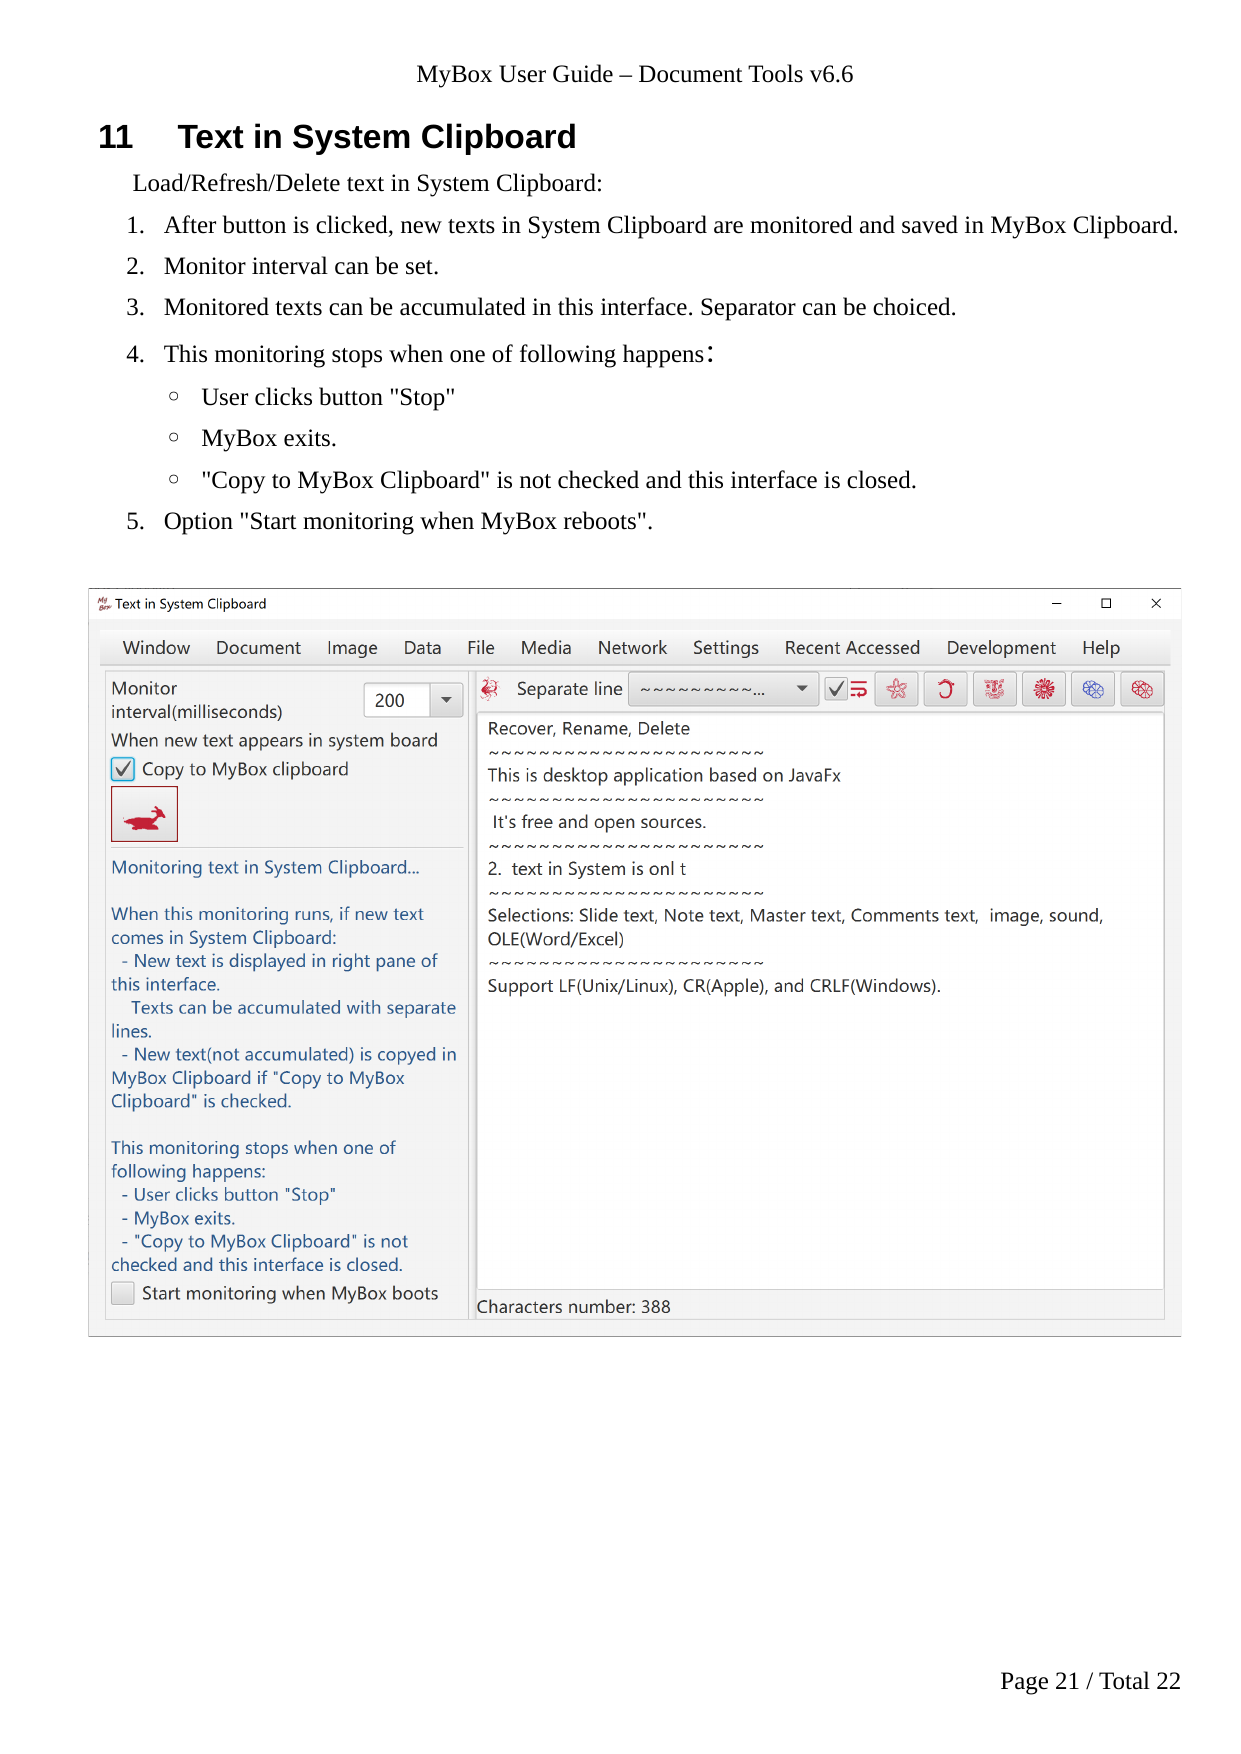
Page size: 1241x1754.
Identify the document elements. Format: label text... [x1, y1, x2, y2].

list "Copy to MyBox Clipboard" is not checked and this interface is closed. [163, 465, 1181, 493]
text Load/Refresh/Delete text in System Clipboard: [88, 168, 1181, 197]
subtitle Text in System Clipboard [88, 117, 1181, 156]
list User clicks button "Stop" [163, 382, 1181, 411]
list MyBox exits. [163, 423, 1181, 452]
list After button is clicked, new texts in System Clipboard are monitored and saved in MyBox Clipboard. [126, 210, 1181, 238]
list Option "Start monitoring when MyBox reboots". [126, 506, 1181, 535]
list This monitoring stops when one of following happens： [126, 333, 1181, 370]
picture [88, 588, 1182, 1337]
list Monitored texts can be accumulated in this interface. Separator can be choiced. [126, 292, 1181, 321]
list Monitor interval can be set. [126, 251, 1181, 280]
